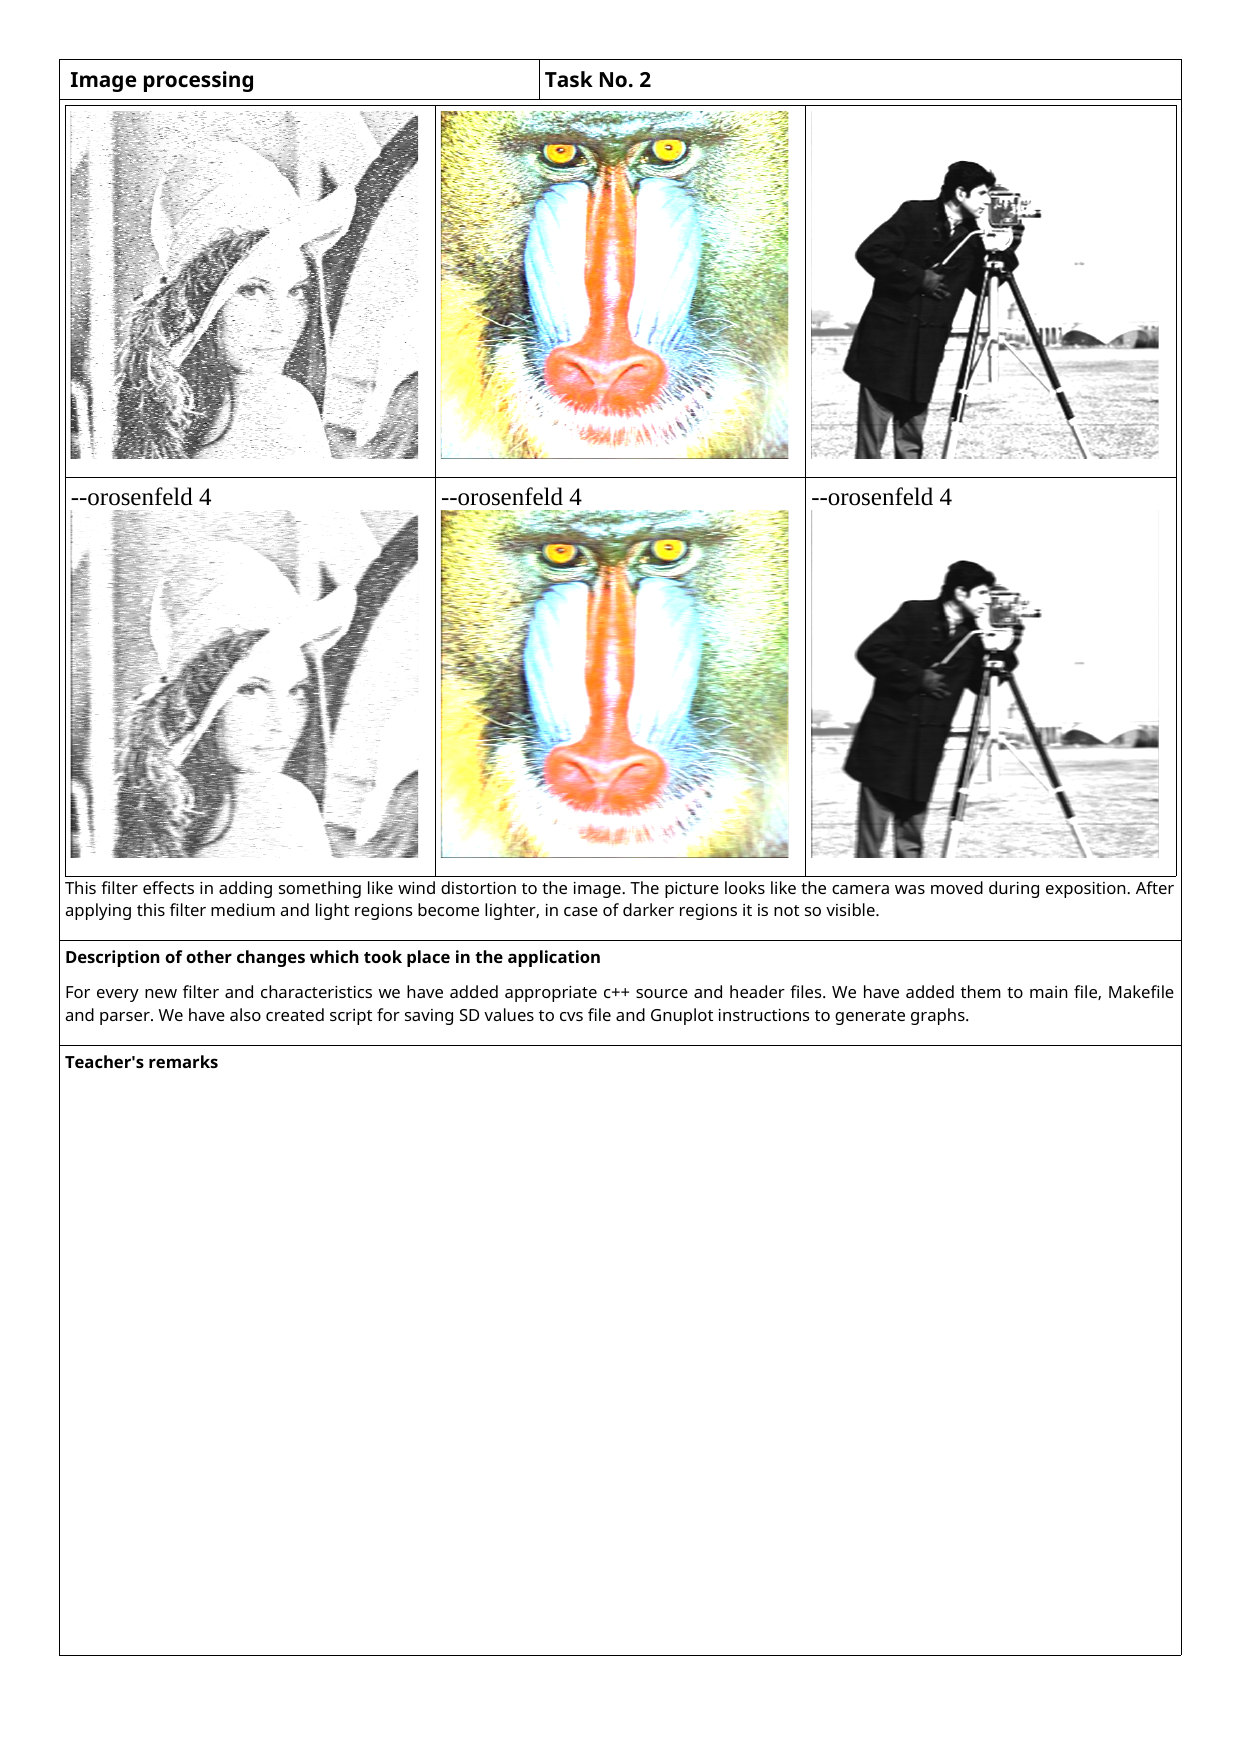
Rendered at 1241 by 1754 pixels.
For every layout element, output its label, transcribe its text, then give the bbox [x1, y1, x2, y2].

picture [70, 510, 419, 858]
table_cell This filter effects in adding something like wind distortion to the image. The picture looks like the camera was moved during exposition. After applying this filter medium and light regions become lighter, in case of darker regions it is not so visible. [60, 100, 1181, 940]
table_cell --orosenfeld 4 [66, 478, 435, 876]
table_cell [806, 106, 1176, 477]
table_cell [436, 106, 805, 477]
table_cell Teacher's remarks [60, 1046, 1181, 1655]
table_cell Description of other changes which took place in the application For every new filter and characteristics we have added appropriate c++ source and header files. We have added them to main file, Makefile and parser. We have also created script for saving SD values to cvs file and Gnuplot instructions to generate graphs. [60, 941, 1181, 1045]
table_cell --orosenfeld 4 [806, 478, 1176, 876]
picture [440, 111, 789, 459]
table_header Image processing [60, 60, 539, 99]
table_cell [66, 106, 435, 477]
picture [811, 111, 1159, 459]
table_header Task No. 2 [540, 60, 1181, 99]
table_cell --orosenfeld 4 [436, 478, 805, 876]
picture [70, 111, 419, 459]
picture [811, 510, 1159, 858]
picture [440, 510, 789, 858]
